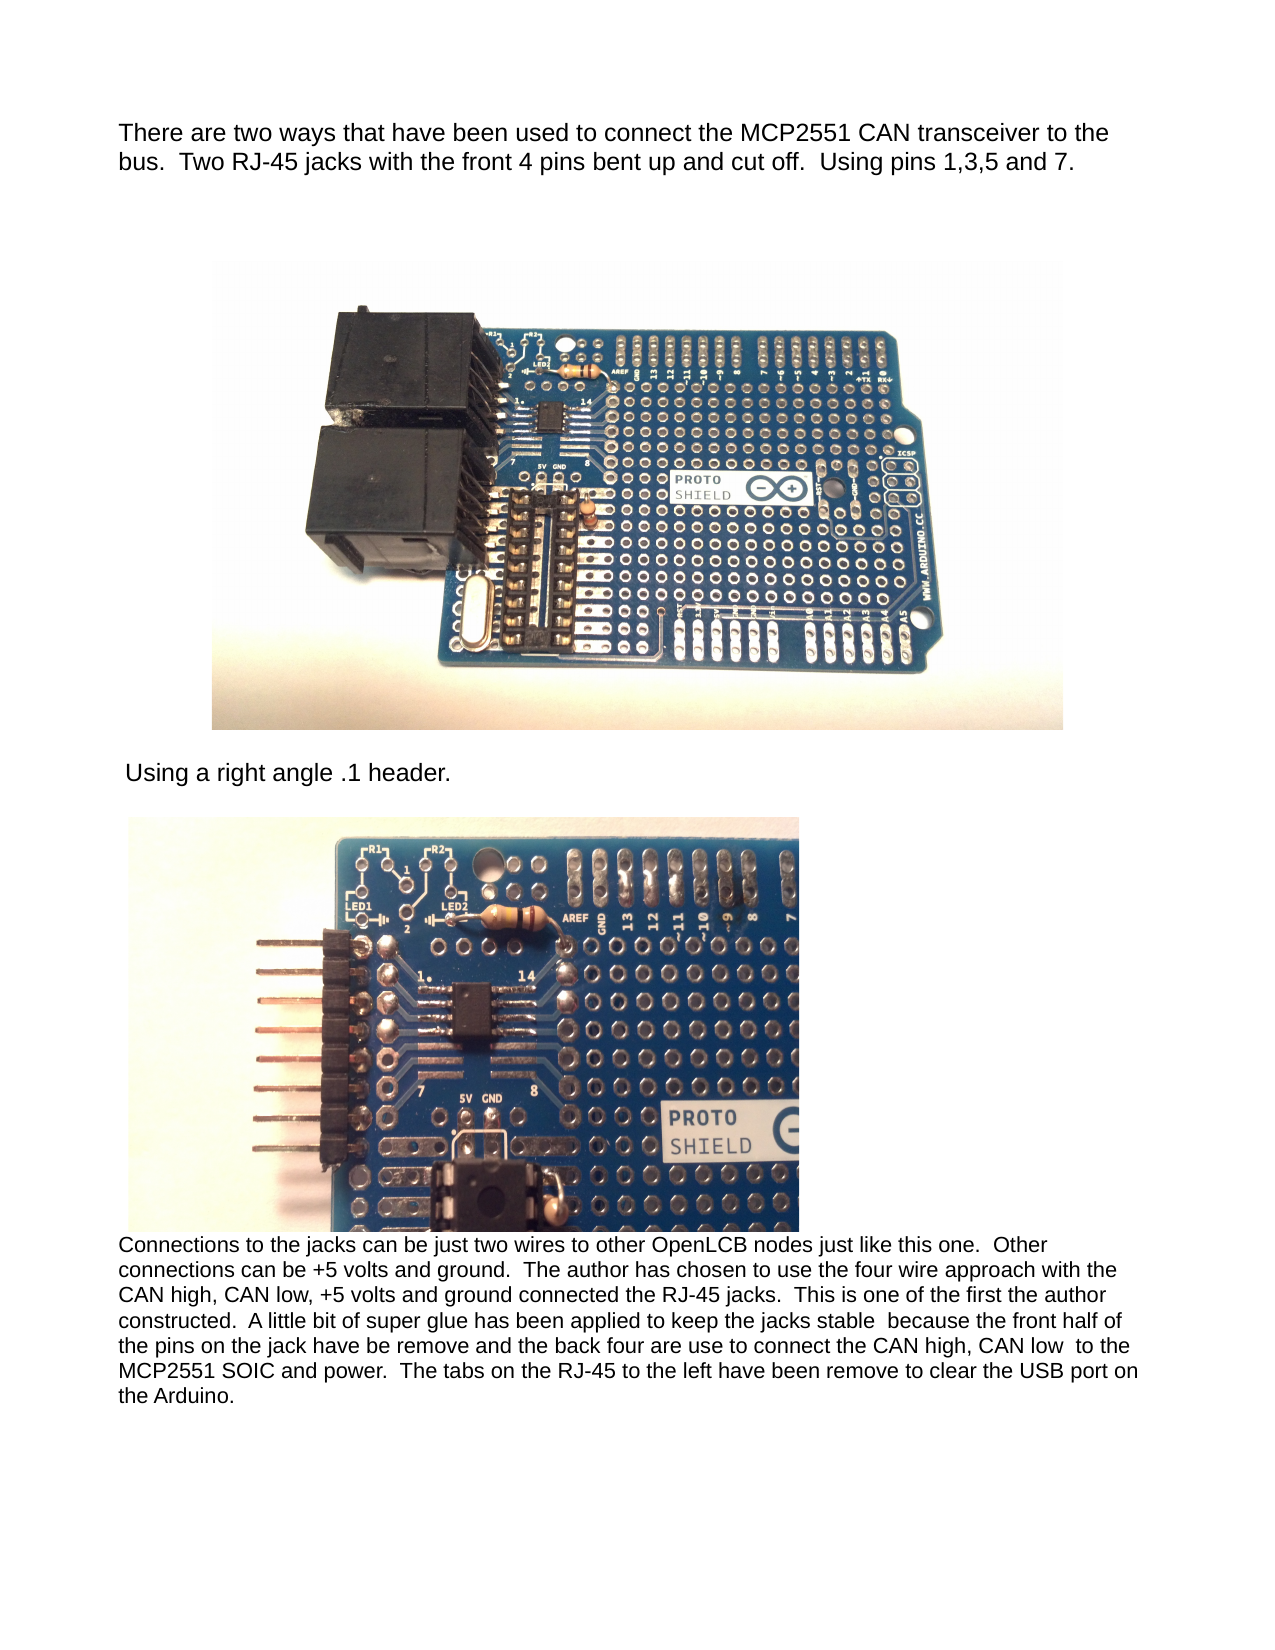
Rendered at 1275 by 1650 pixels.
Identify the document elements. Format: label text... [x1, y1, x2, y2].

text Using a right angle .1 header. [118, 758, 1157, 787]
text There are two ways that have been used to connect the MCP2551 CAN transceiver to the bus. Two RJ-45 jacks with the front 4 pins bent up and cut off. Using pins 1,3,5 and 7. [118, 118, 1157, 176]
picture [211, 261, 1064, 730]
text Connections to the jacks can be just two wires to other OpenLCB nodes just like this one. Other connections can be +5 volts and ground. The author has chosen to use the four wire approach with the CAN high, CAN low, +5 volts and ground connected the RJ-45 jacks. This is one of the first the author constructed. A little bit of super glue has been applied to keep the jacks stable because the front half of the pins on the jack have be remove and the back four are use to connect the CAN high, CAN low to the MCP2551 SOIC and power. The tabs on the RJ-45 to the left have been remove to clear the USB port on the Arduino. [118, 939, 1157, 1408]
picture [128, 817, 800, 1232]
